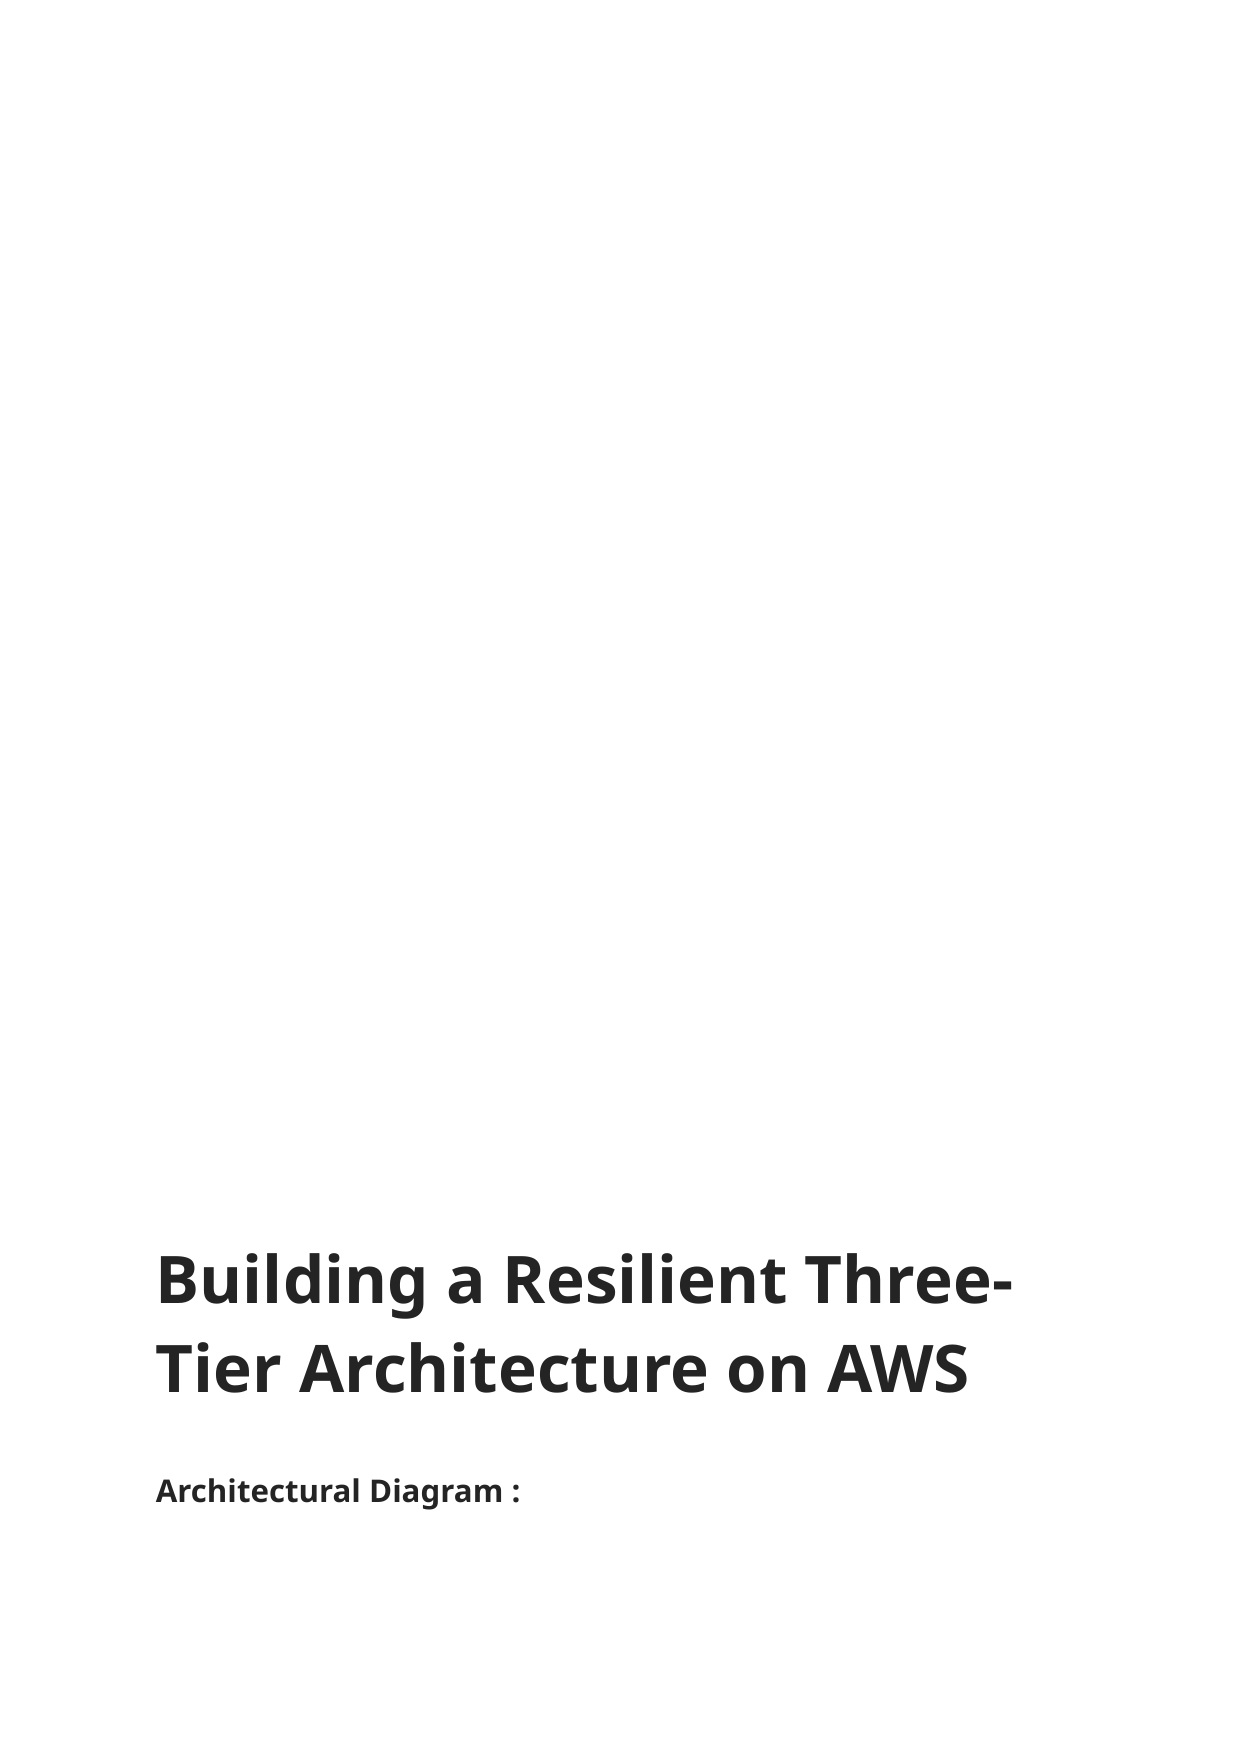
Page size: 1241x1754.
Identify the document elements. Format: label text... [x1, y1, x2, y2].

subtitle Building a Resilient Three-Tier Architecture on AWS [156, 1233, 1084, 1412]
text Architectural Diagram : [156, 1462, 1084, 1512]
